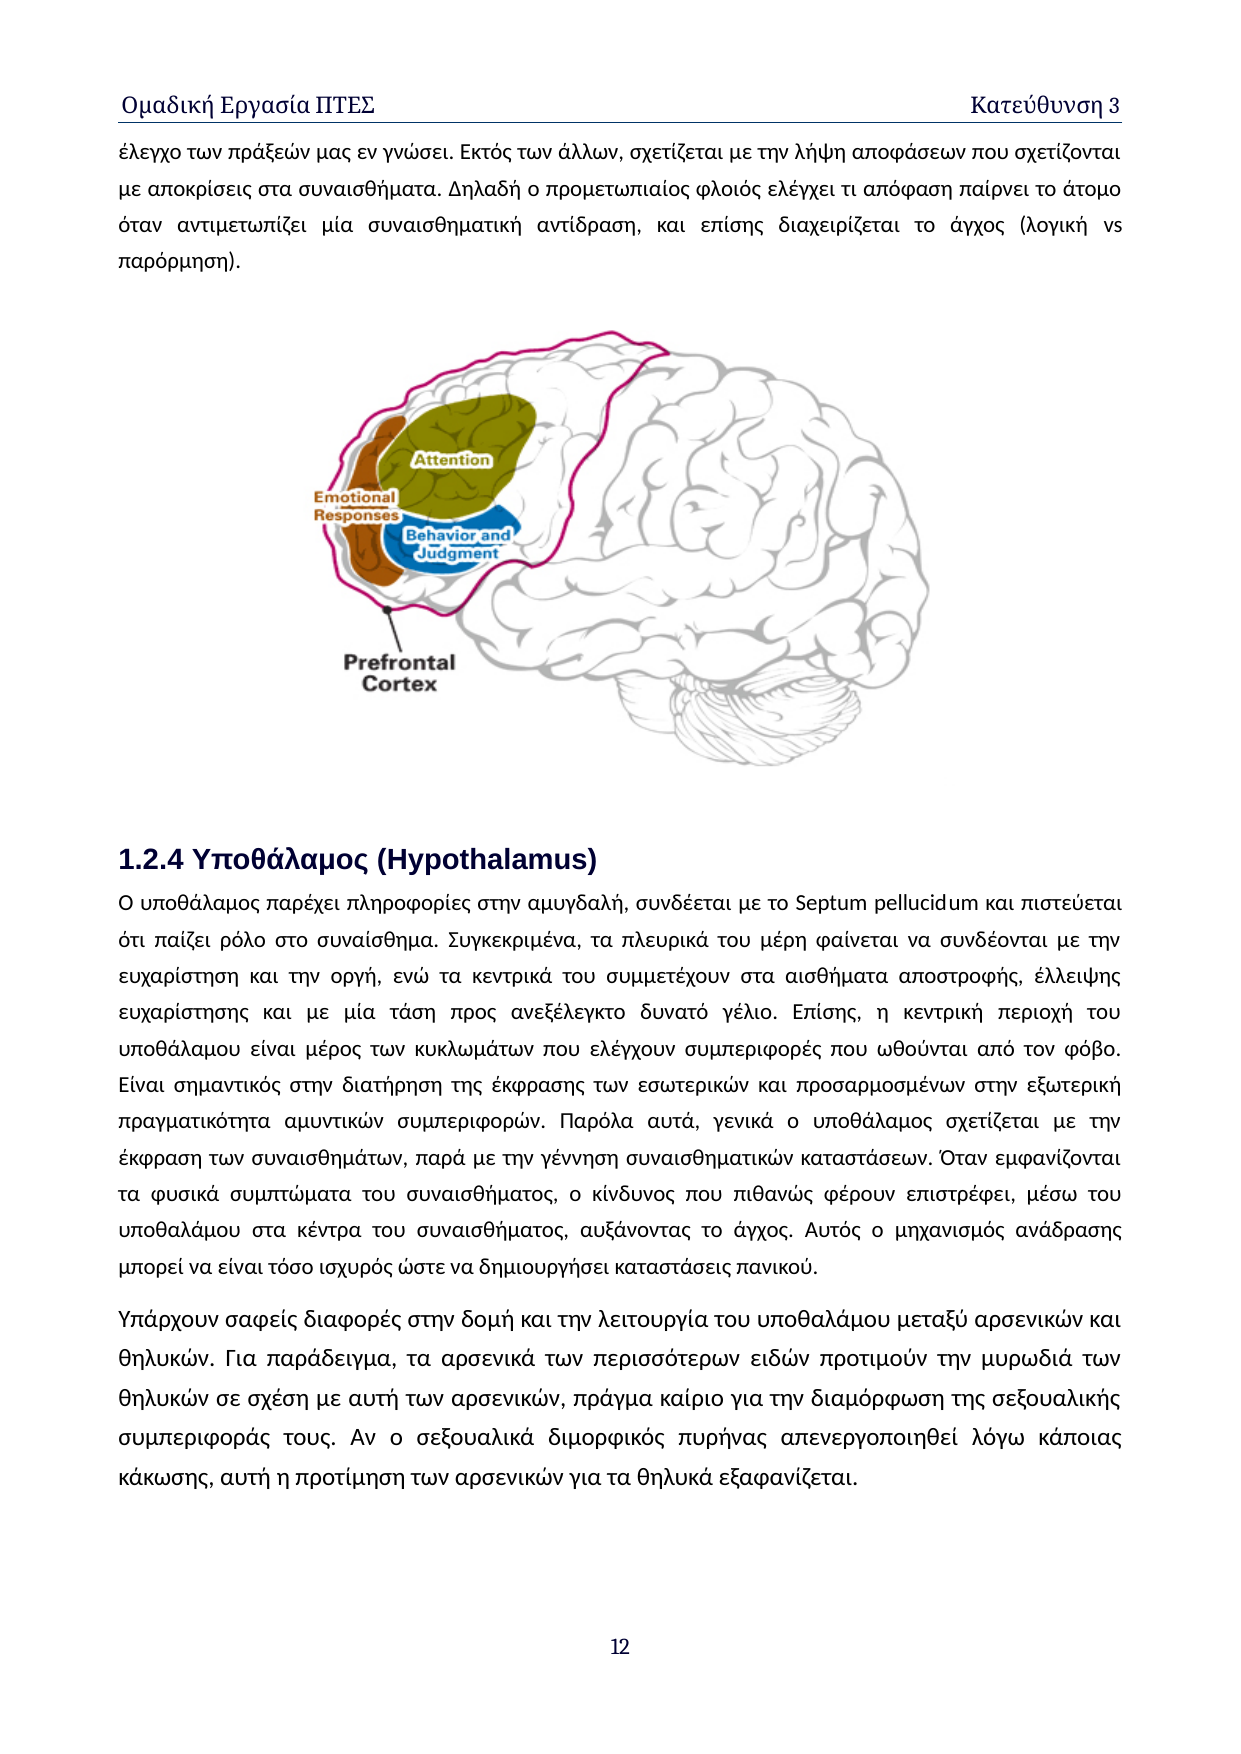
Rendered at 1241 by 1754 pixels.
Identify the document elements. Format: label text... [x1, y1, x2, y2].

picture [279, 297, 961, 804]
text Υπάρχουν σαφείς διαφορές στην δομή και την λειτουργία του υποθαλάμου μεταξύ αρσενικών και θηλυκών. Για παράδειγμα, τα αρσενικά των περισσότερων ειδών προτιμούν την μυρωδιά των θηλυκών σε σχέση με αυτή των αρσενικών, πράγμα καίριο για την διαμόρφωση της σεξουαλικής συμπεριφοράς τους. Αν ο σεξουαλικά διμορφικός πυρήνας απενεργοποιηθεί λόγω κάποιας κάκωσης, αυτή η προτίμηση των αρσενικών για τα θηλυκά εξαφανίζεται. [118, 1303, 1122, 1492]
subtitle Υποθάλαμος (Hypothalamus) [118, 842, 1122, 876]
text έλεγχο των πράξεών μας εν γνώσει. Εκτός των άλλων, σχετίζεται με την λήψη αποφάσεων που σχετίζονται με αποκρίσεις στα συναισθήματα. Δηλαδή ο προμετωπιαίος φλοιός ελέγχει τι απόφαση παίρνει το άτομο όταν αντιμετωπίζει μία συναισθηματική αντίδραση, και επίσης διαχειρίζεται το άγχος (λογική vs παρόρμηση). [118, 137, 1122, 274]
text Ο υποθάλαμος παρέχει πληροφορίες στην αμυγδαλή, συνδέεται με το Septum pellucidum και πιστεύεται ότι παίζει ρόλο στο συναίσθημα. Συγκεκριμένα, τα πλευρικά του μέρη φαίνεται να συνδέονται με την ευχαρίστηση και την οργή, ενώ τα κεντρικά του συμμετέχουν στα αισθήματα αποστροφής, έλλειψης ευχαρίστησης και με μία τάση προς ανεξέλεγκτο δυνατό γέλιο. Επίσης, η κεντρική περιοχή του υποθάλαμου είναι μέρος των κυκλωμάτων που ελέγχουν συμπεριφορές που ωθούνται από τον φόβο. Είναι σημαντικός στην διατήρηση της έκφρασης των εσωτερικών και προσαρμοσμένων στην εξωτερική πραγματικότητα αμυντικών συμπεριφορών. Παρόλα αυτά, γενικά ο υποθάλαμος σχετίζεται με την έκφραση των συναισθημάτων, παρά με την γέννηση συναισθηματικών καταστάσεων. Όταν εμφανίζονται τα φυσικά συμπτώματα του συναισθήματος, ο κίνδυνος που πιθανώς φέρουν επιστρέφει, μέσω του υποθαλάμου στα κέντρα του συναισθήματος, αυξάνοντας το άγχος. Αυτός ο μηχανισμός ανάδρασης μπορεί να είναι τόσο ισχυρός ώστε να δημιουργήσει καταστάσεις πανικού. [118, 888, 1122, 1280]
